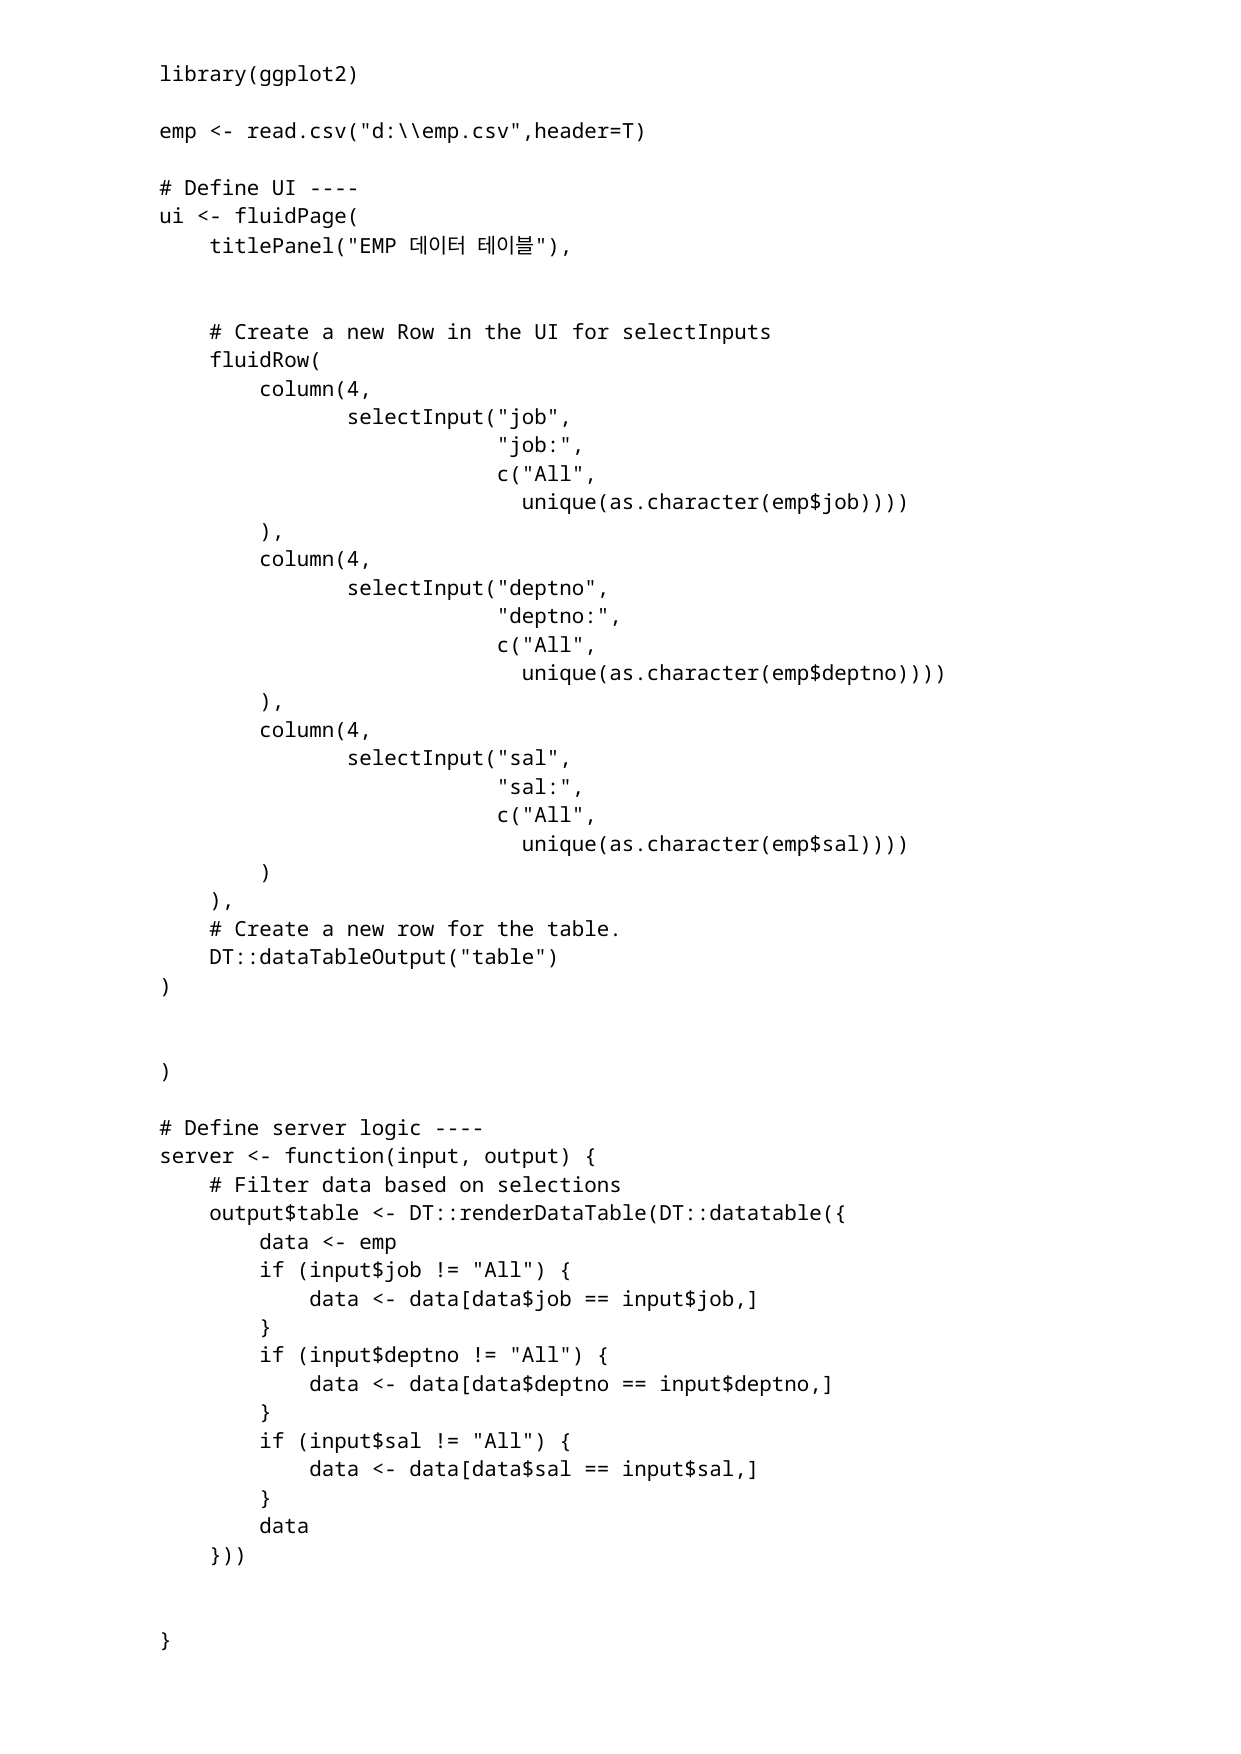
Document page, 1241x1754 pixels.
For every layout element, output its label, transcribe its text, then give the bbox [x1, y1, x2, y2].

text if (input$job != "All") { [59, 1255, 1181, 1284]
text column(4, [59, 715, 1181, 743]
text } [59, 1312, 1181, 1341]
text column(4, [59, 374, 1181, 402]
text if (input$deptno != "All") { [59, 1341, 1181, 1369]
text selectInput("deptno", [59, 573, 1181, 601]
text "job:", [59, 431, 1181, 459]
text ), [59, 886, 1181, 914]
text ui <- fluidPage( [59, 201, 1181, 230]
text data <- emp [59, 1227, 1181, 1255]
text } [59, 1625, 1181, 1653]
text unique(as.character(emp$sal)))) [59, 829, 1181, 857]
text data <- data[data$job == input$job,] [59, 1284, 1181, 1312]
text ) [59, 971, 1181, 999]
text unique(as.character(emp$job)))) [59, 487, 1181, 516]
text c("All", [59, 800, 1181, 829]
text fluidRow( [59, 345, 1181, 374]
text unique(as.character(emp$deptno)))) [59, 658, 1181, 687]
text c("All", [59, 630, 1181, 658]
text # Filter data based on selections [59, 1170, 1181, 1198]
text } [59, 1397, 1181, 1426]
text titlePanel("EMP 데이터 테이블"), [59, 230, 1181, 260]
text data [59, 1511, 1181, 1540]
text })) [59, 1540, 1181, 1568]
text # Create a new Row in the UI for selectInputs [59, 317, 1181, 345]
text ) [59, 857, 1181, 886]
text # Define server logic ---- [59, 1113, 1181, 1142]
text } [59, 1483, 1181, 1511]
text if (input$sal != "All") { [59, 1426, 1181, 1454]
text output$table <- DT::renderDataTable(DT::datatable({ [59, 1198, 1181, 1227]
text selectInput("job", [59, 402, 1181, 431]
text data <- data[data$sal == input$sal,] [59, 1454, 1181, 1483]
text c("All", [59, 459, 1181, 487]
text # Create a new row for the table. [59, 914, 1181, 942]
text library(ggplot2) [59, 59, 1181, 87]
text server <- function(input, output) { [59, 1142, 1181, 1170]
text ), [59, 687, 1181, 715]
text selectInput("sal", [59, 743, 1181, 772]
text emp <- read.csv("d:\\emp.csv",header=T) [59, 116, 1181, 144]
text "deptno:", [59, 601, 1181, 630]
text column(4, [59, 544, 1181, 573]
text # Define UI ---- [59, 173, 1181, 201]
text "sal:", [59, 772, 1181, 800]
text ) [59, 1056, 1181, 1085]
text DT::dataTableOutput("table") [59, 942, 1181, 971]
text data <- data[data$deptno == input$deptno,] [59, 1369, 1181, 1397]
text ), [59, 516, 1181, 544]
